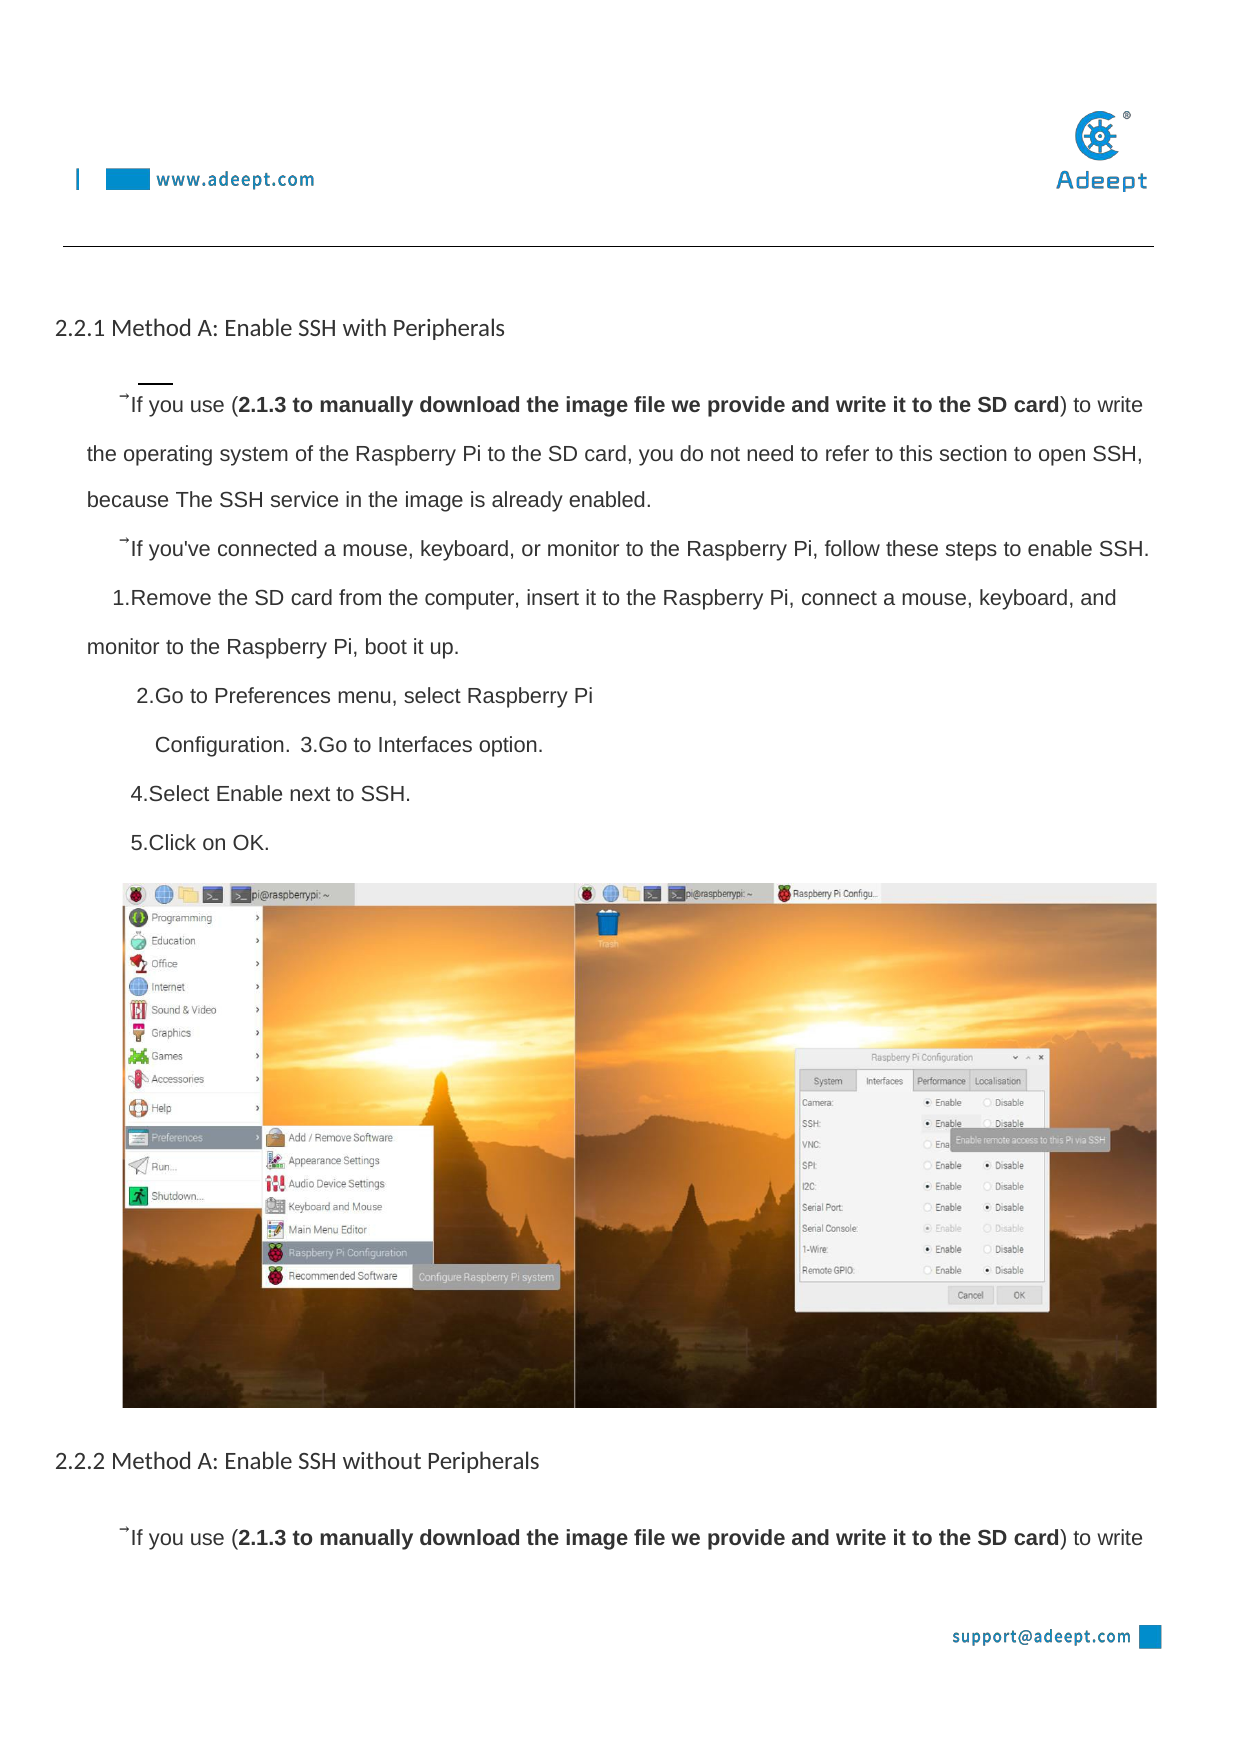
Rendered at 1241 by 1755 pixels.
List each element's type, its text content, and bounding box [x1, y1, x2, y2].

list Method A: Enable SSH with Peripherals [54, 312, 1186, 343]
text ⃗If you've connected a mouse, keyboard, or monitor to the Raspberry Pi, follow these steps to enable SSH. [130, 534, 1186, 562]
list Remove the SD card from the computer, insert it to the Raspberry Pi, connect a mouse, keyboard, and monitor to the Raspberry Pi, boot it up. [68, 585, 1140, 659]
text 4.Select Enable next to SSH. 5.Click on OK. [130, 781, 473, 855]
list Go to Preferences menu, select Raspberry Pi Configuration. 3.Go to Interfaces option. [136, 683, 732, 757]
list Method A: Enable SSH without Peripherals [54, 1445, 1186, 1476]
text ⃗If you use (2.1.3 to manually download the image file we provide and write it to the SD card) to write [87, 1522, 1186, 1552]
text ⃗If you use (2.1.3 to manually download the image file we provide and write it to the SD card) to write the operating system of the Raspberry Pi to the SD card, you do not need to refer to this section to open SSH, because The SSH service in the image is already enabled. [87, 389, 1186, 512]
